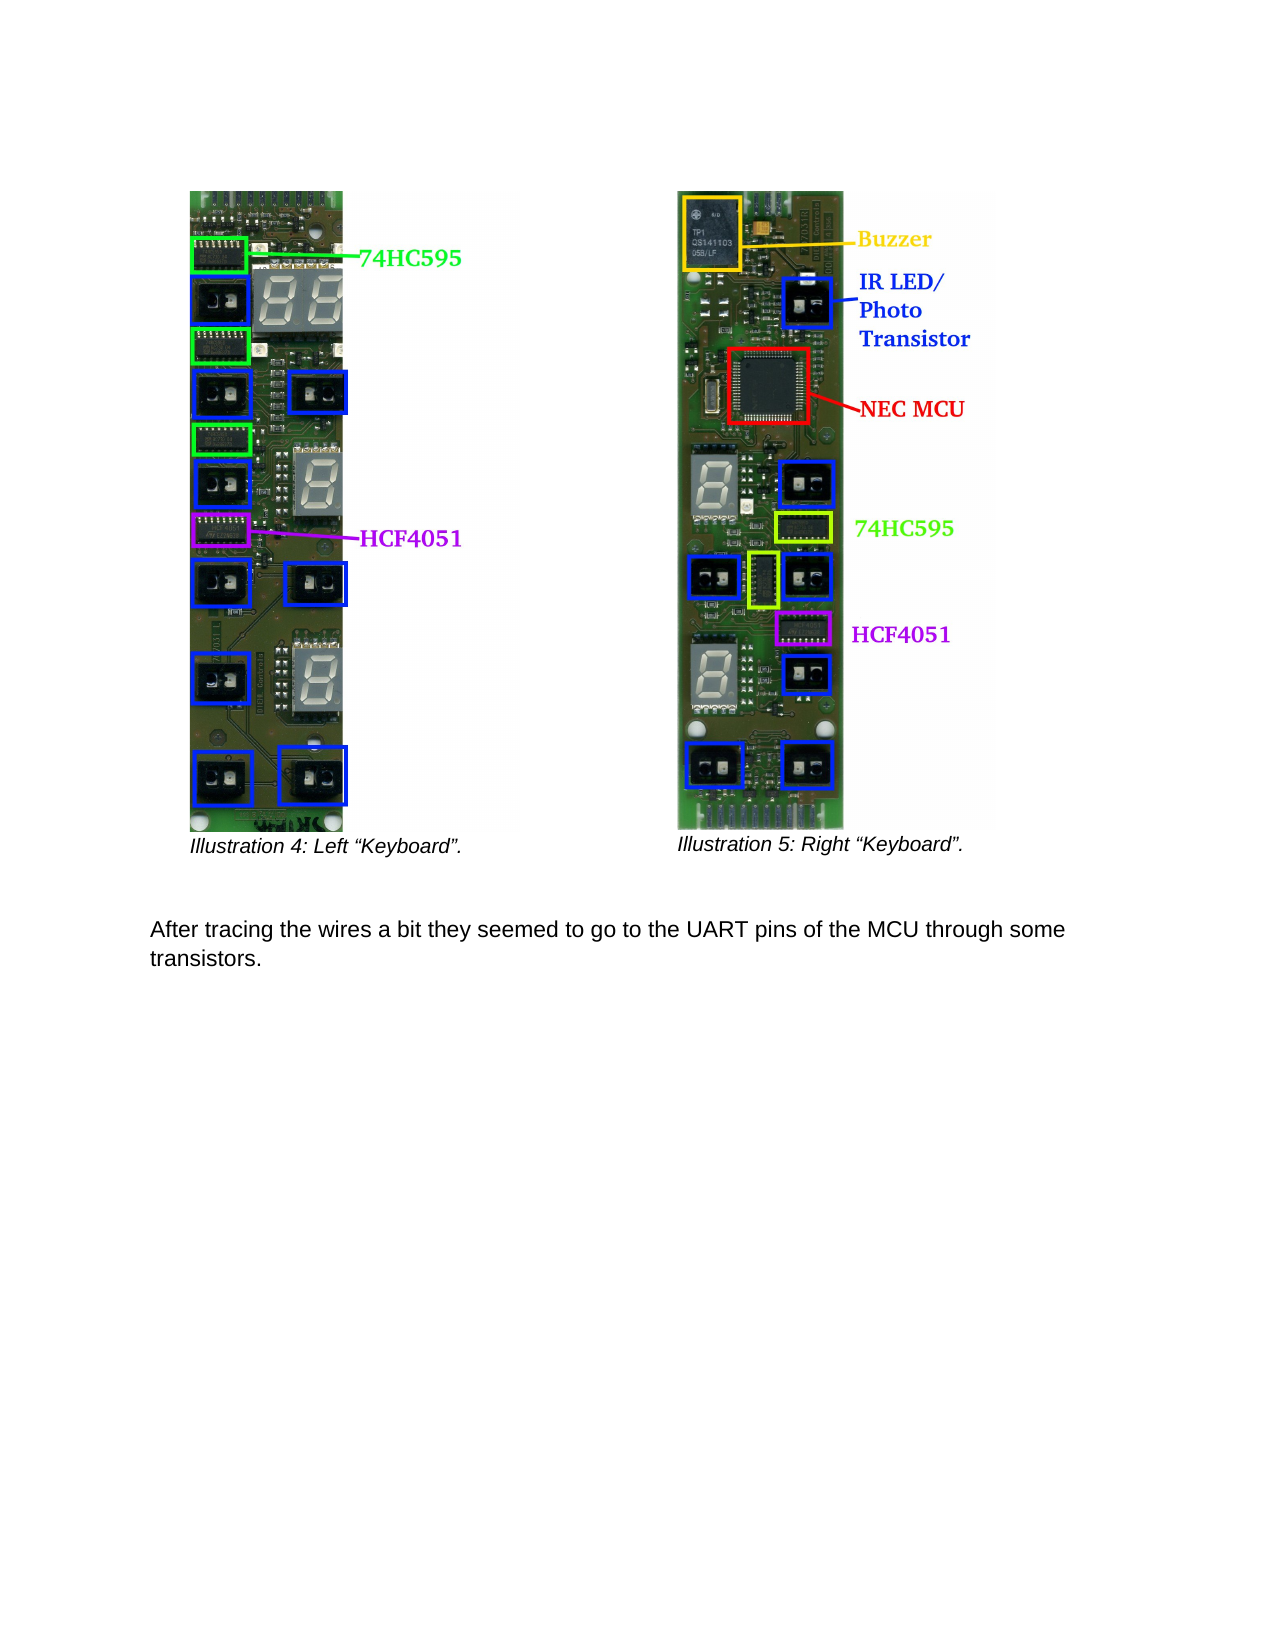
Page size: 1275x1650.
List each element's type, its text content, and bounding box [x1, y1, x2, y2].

table_header [648, 150, 1135, 887]
text After tracing the wires a bit they seemed to go to the UART pins of the MCU through some transistors. [150, 916, 1125, 971]
table_header [160, 150, 648, 887]
picture [677, 191, 997, 830]
picture [189, 191, 520, 832]
